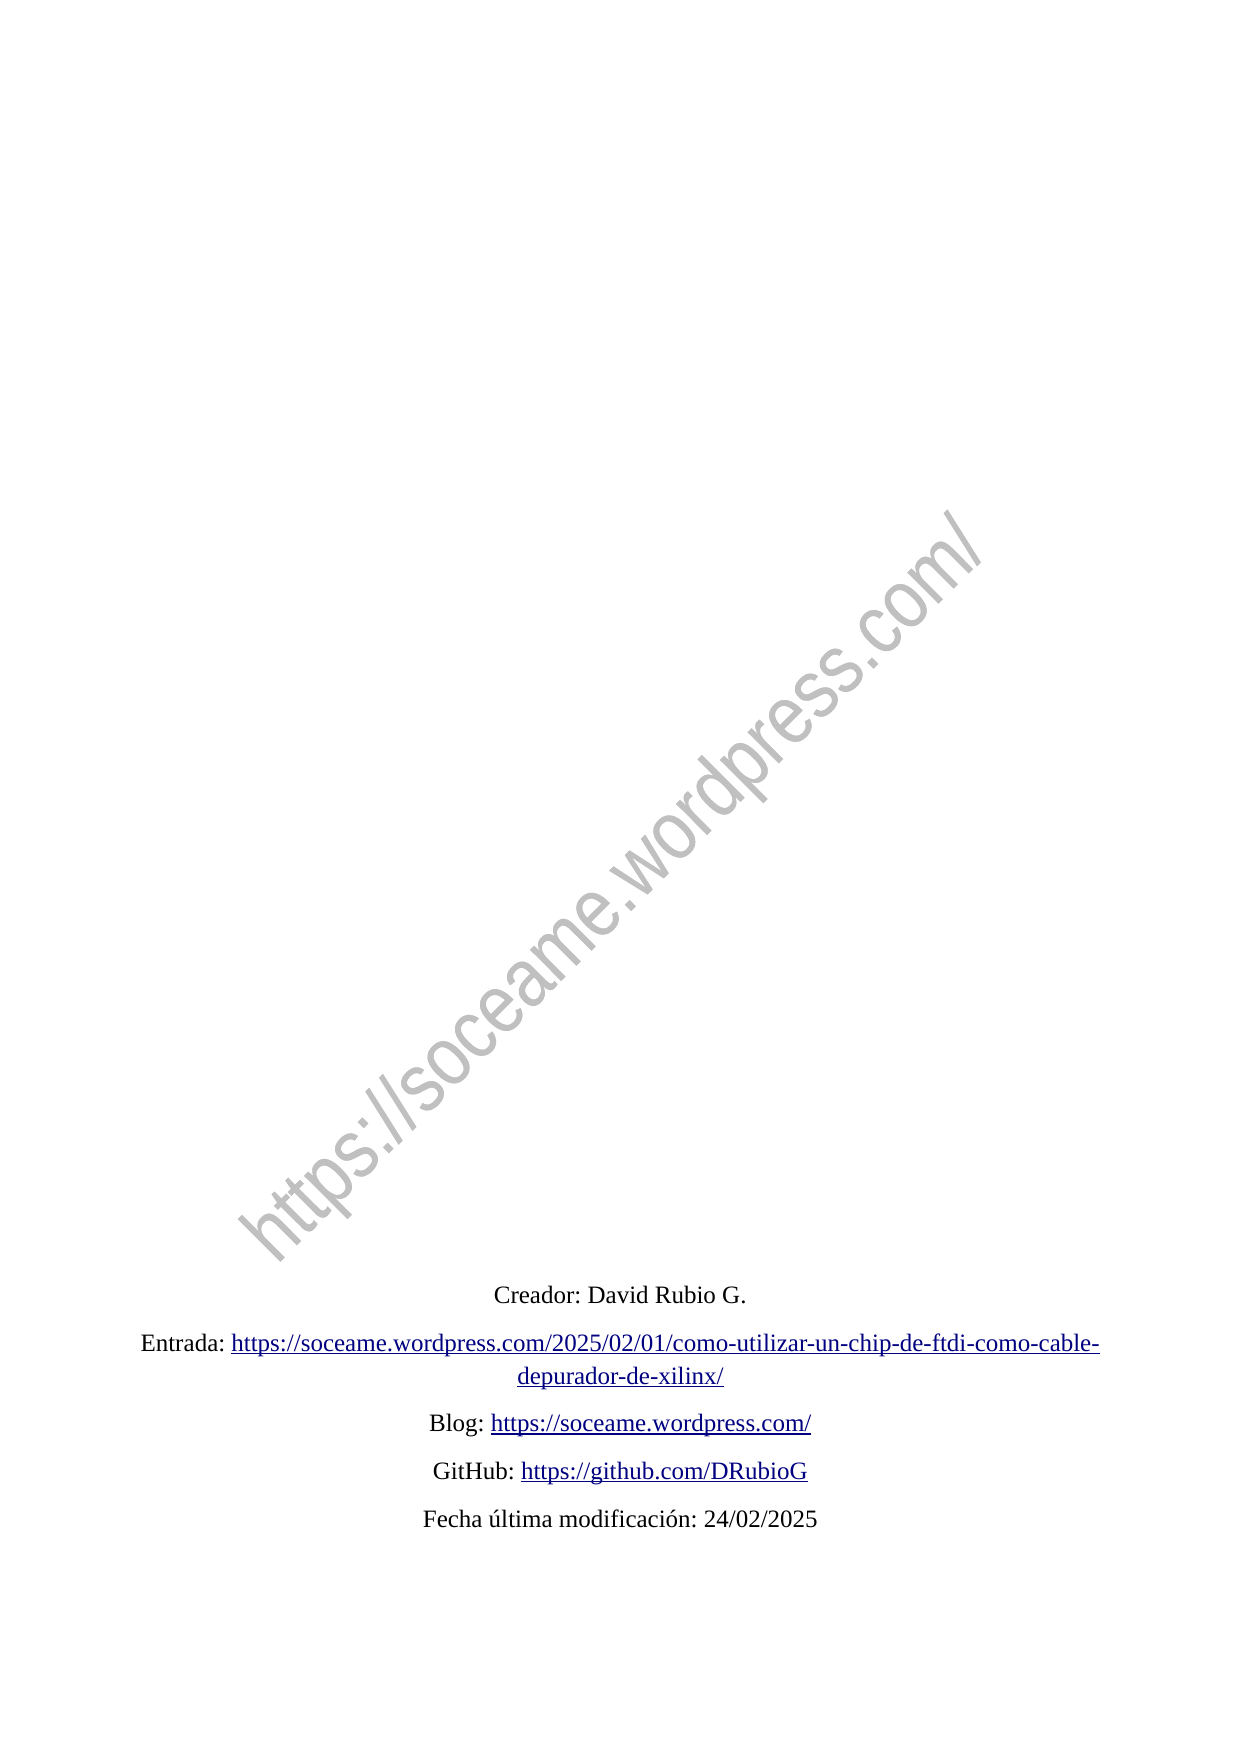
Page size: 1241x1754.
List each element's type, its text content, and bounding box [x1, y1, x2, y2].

text Entrada: https://soceame.wordpress.com/2025/02/01/como-utilizar-un-chip-de-ftdi-como-cable-depurador-de-xilinx/ [118, 1328, 1122, 1389]
text Fecha última modificación: 24/02/2025 [118, 1504, 1122, 1532]
text Creador: David Rubio G. [118, 1280, 1122, 1309]
text GitHub: https://github.com/DRubioG [118, 1456, 1122, 1485]
text Blog: https://soceame.wordpress.com/ [118, 1408, 1122, 1437]
